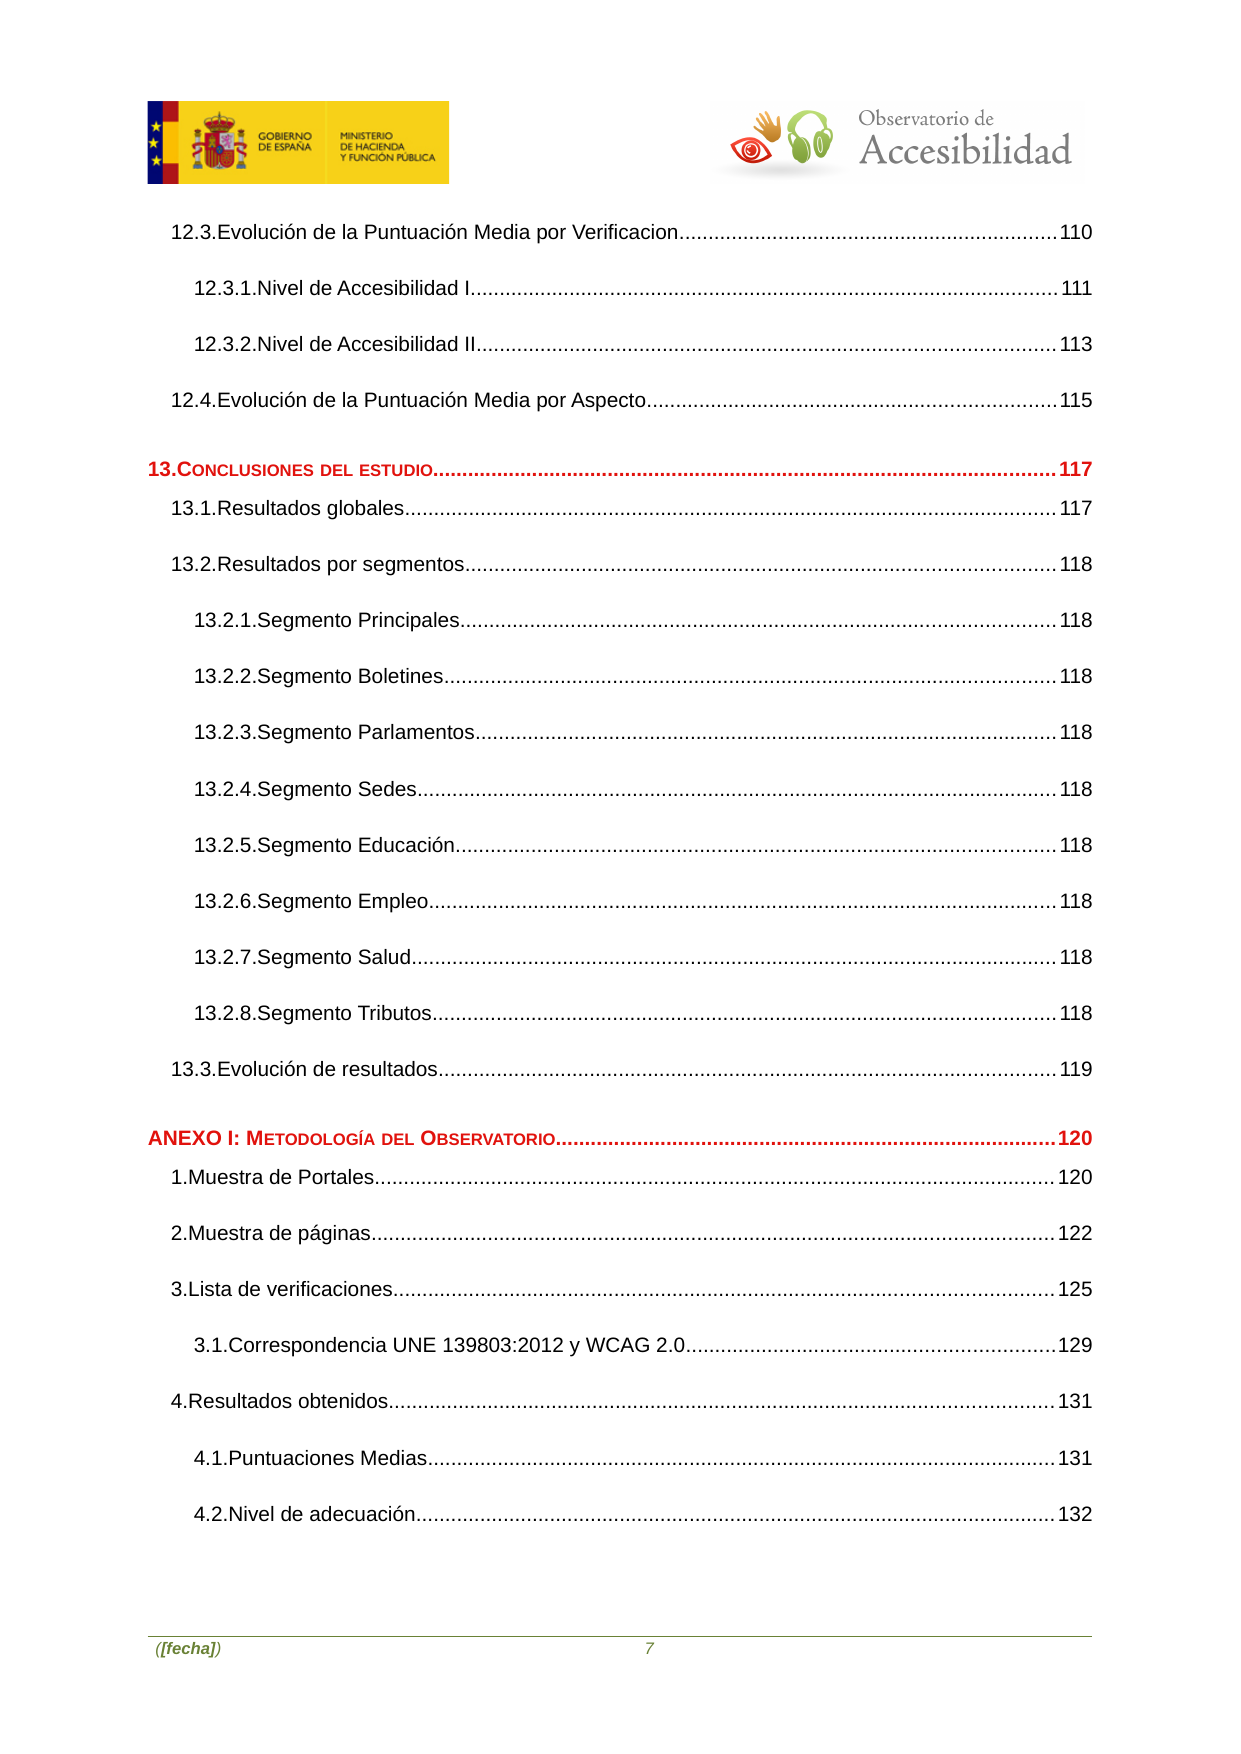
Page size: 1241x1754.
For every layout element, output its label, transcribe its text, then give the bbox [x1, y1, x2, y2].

text 13.2.7.Segmento Salud 118 [193, 945, 1092, 969]
picture [147, 101, 450, 184]
text 13.1.Resultados globales 117 [171, 496, 1092, 519]
text 13.2.Resultados por segmentos 118 [171, 552, 1092, 576]
text 12.4.Evolución de la Puntuación Media por Aspecto 115 [171, 388, 1092, 412]
picture [710, 101, 1086, 184]
text 13.2.2.Segmento Boletines 118 [193, 664, 1092, 688]
text 4.2.Nivel de adecuación 132 [193, 1501, 1092, 1525]
text 1.Muestra de Portales 120 [171, 1164, 1092, 1188]
text ANEXO I: Metodología del Observatorio 120 [148, 1126, 1092, 1150]
text 13.Conclusiones del estudio 117 [148, 457, 1092, 481]
text 12.3.2.Nivel de Accesibilidad II 113 [193, 332, 1092, 356]
text 4.1.Puntuaciones Medias 131 [193, 1445, 1092, 1469]
text 12.3.1.Nivel de Accesibilidad I 111 [193, 276, 1092, 300]
text 13.2.8.Segmento Tributos 118 [193, 1001, 1092, 1025]
text 13.2.4.Segmento Sedes 118 [193, 776, 1092, 800]
text 4.Resultados obtenidos 131 [171, 1389, 1092, 1413]
text 13.2.1.Segmento Principales 118 [193, 608, 1092, 632]
text 13.2.3.Segmento Parlamentos 118 [193, 720, 1092, 744]
text 13.2.5.Segmento Educación 118 [193, 832, 1092, 856]
text 13.2.6.Segmento Empleo 118 [193, 889, 1092, 913]
text 2.Muestra de páginas 122 [171, 1221, 1092, 1245]
text 3.1.Correspondencia UNE 139803:2012 y WCAG 2.0 129 [193, 1333, 1092, 1357]
text 3.Lista de verificaciones 125 [171, 1277, 1092, 1301]
text 13.3.Evolución de resultados 119 [171, 1057, 1092, 1081]
text 12.3.Evolución de la Puntuación Media por Verificacion 110 [171, 220, 1092, 244]
